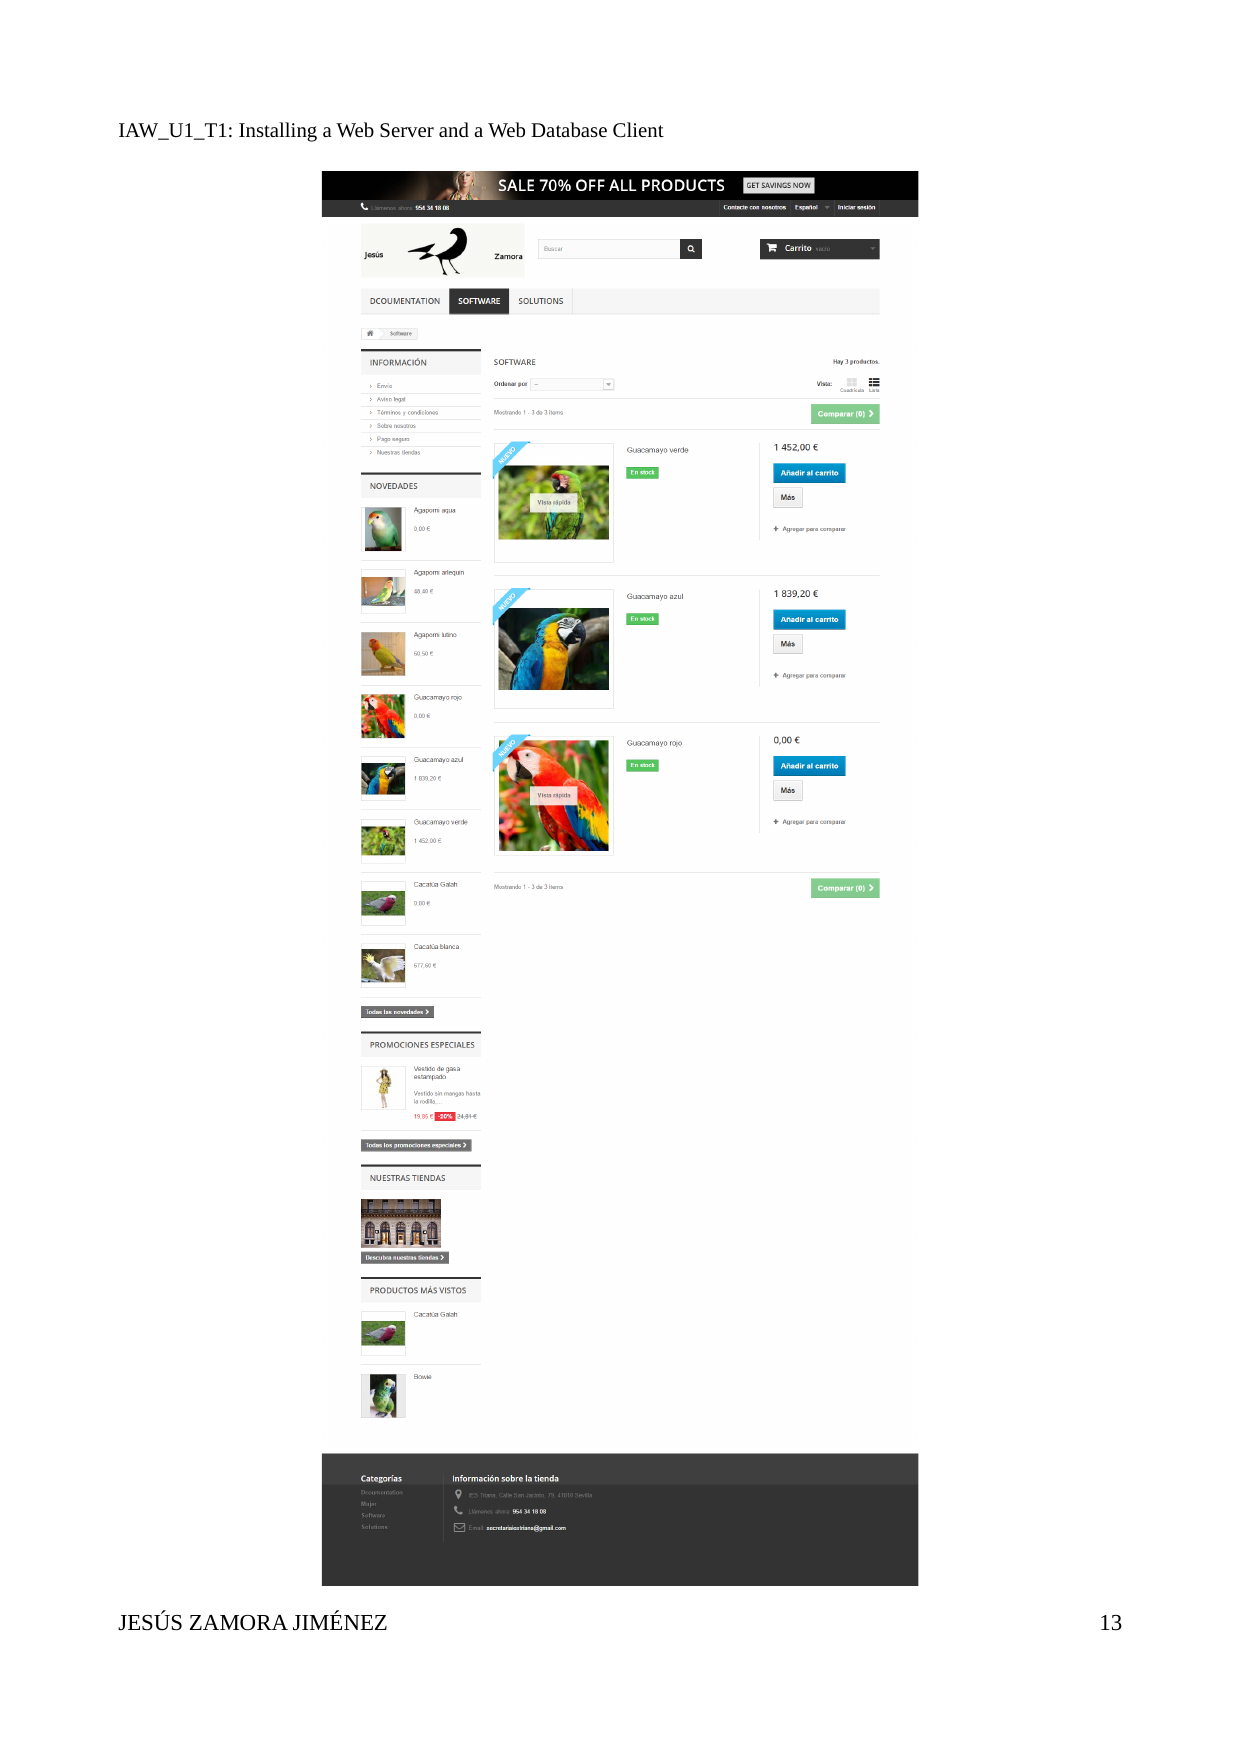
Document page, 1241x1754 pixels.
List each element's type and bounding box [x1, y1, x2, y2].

picture [321, 171, 919, 1586]
